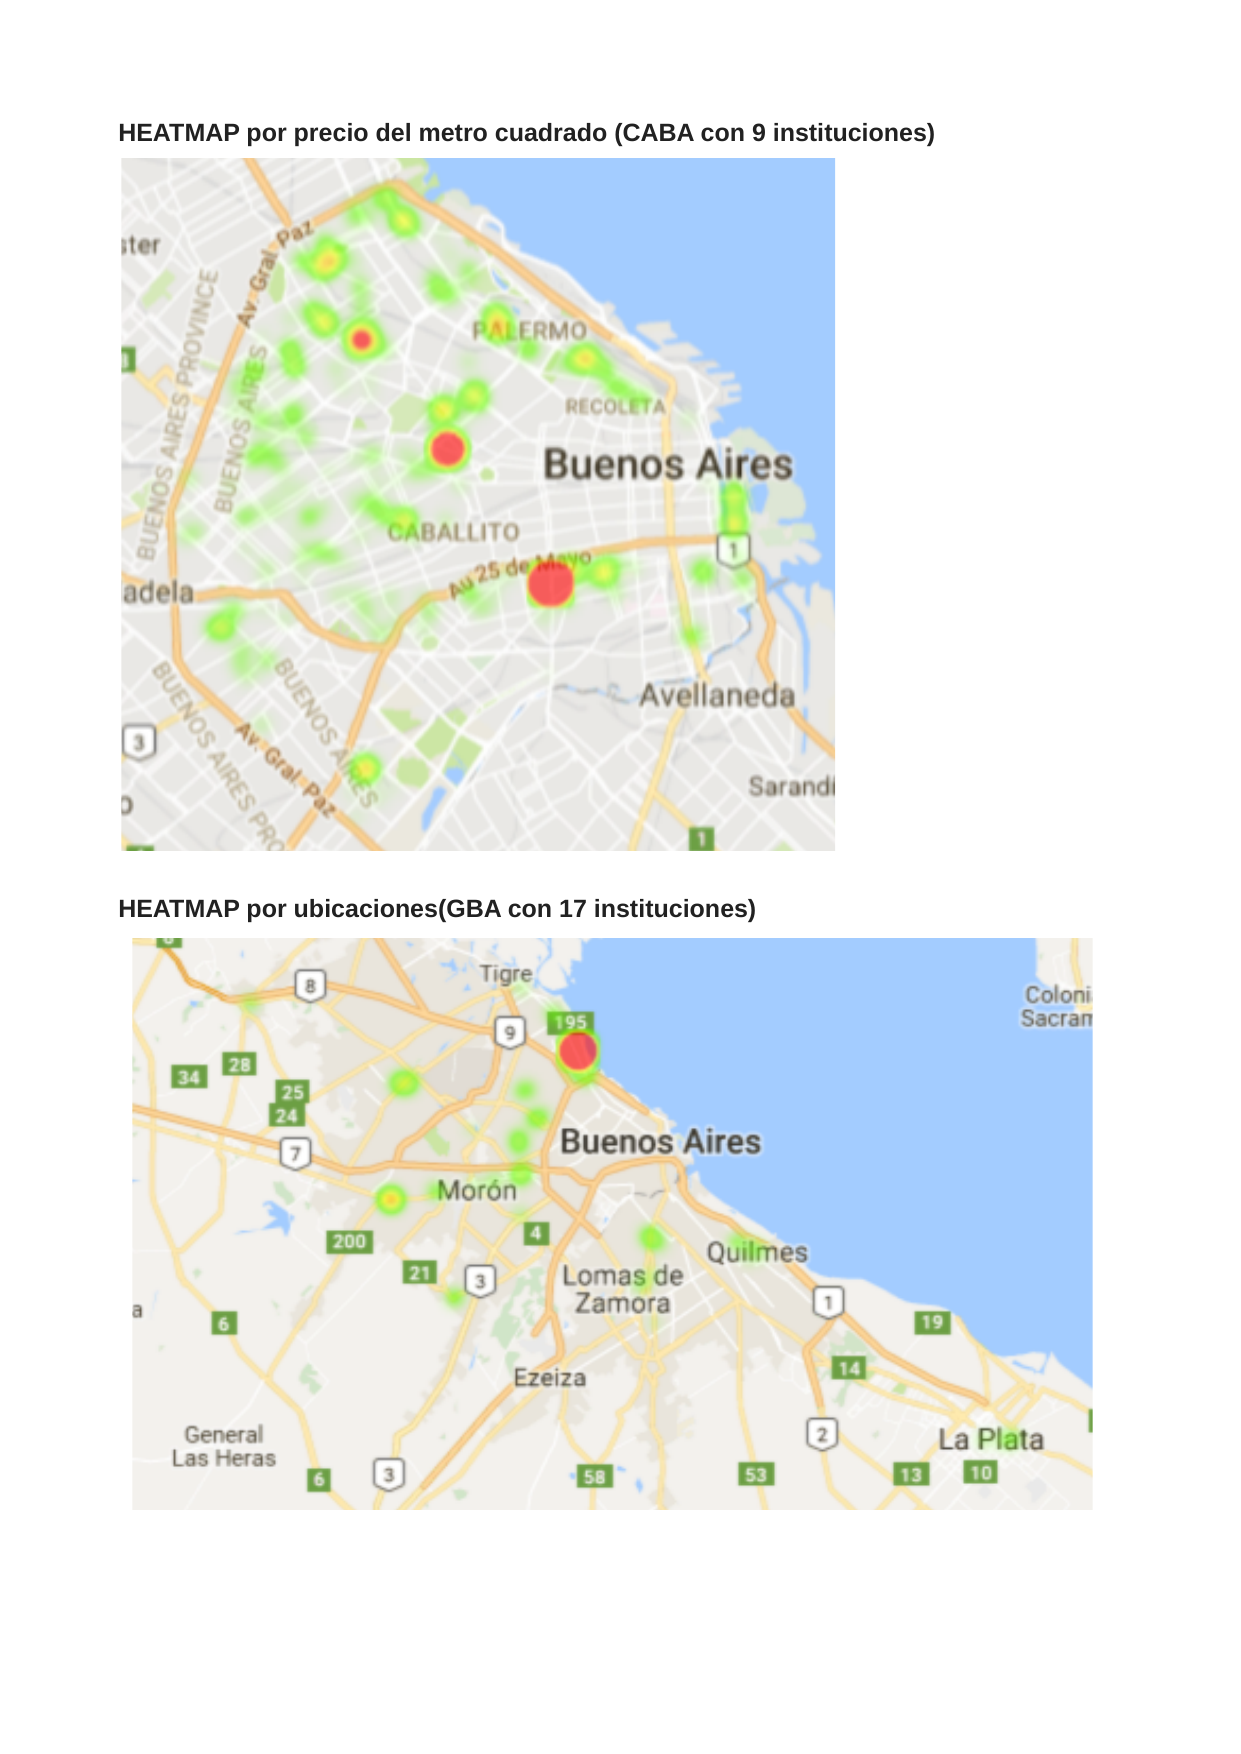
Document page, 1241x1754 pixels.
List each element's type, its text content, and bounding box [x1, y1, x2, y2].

picture [121, 158, 836, 851]
picture [132, 938, 1093, 1510]
text HEATMAP por ubicaciones(GBA con 17 instituciones) [118, 894, 1122, 923]
text HEATMAP por precio del metro cuadrado (CABA con 9 instituciones) [118, 118, 1122, 147]
